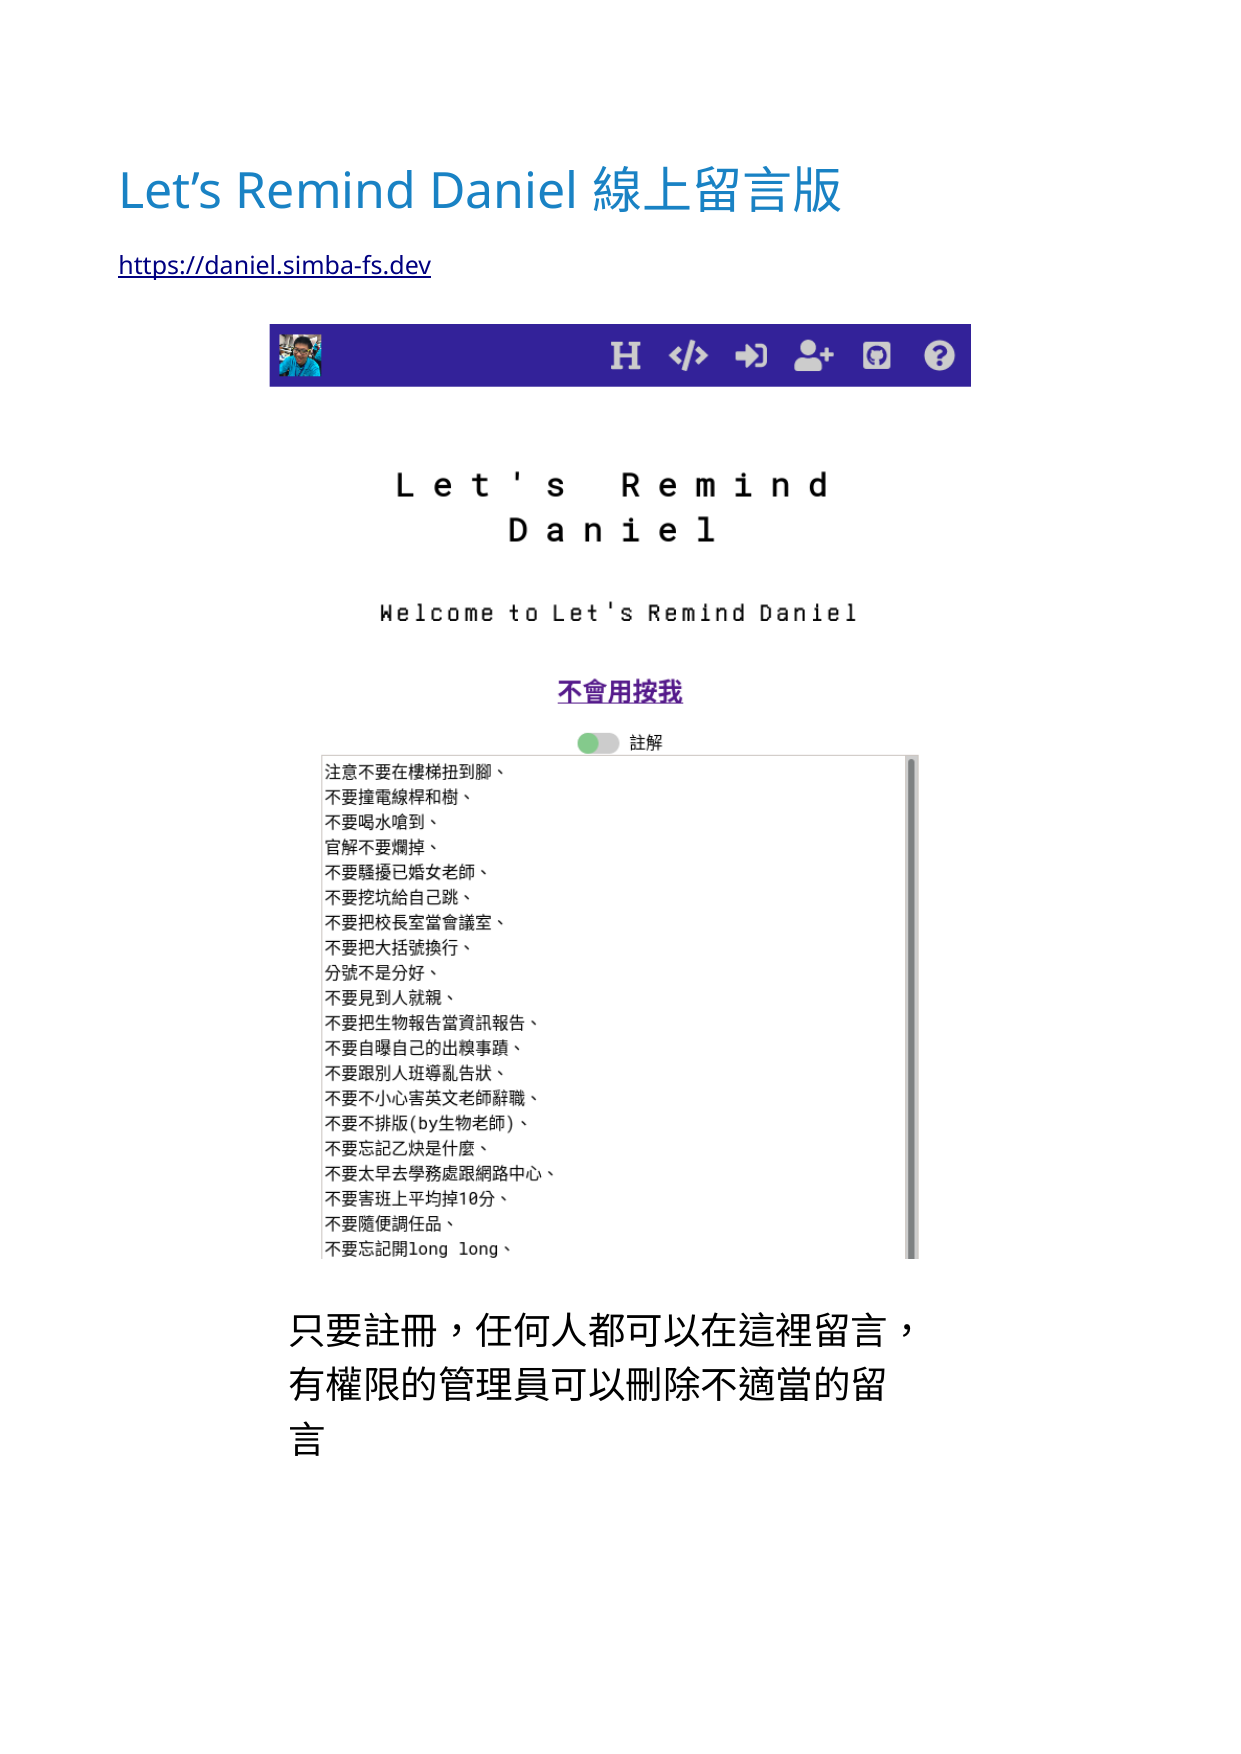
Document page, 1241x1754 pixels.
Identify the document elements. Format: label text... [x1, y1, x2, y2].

text https://daniel.simba-fs.dev [118, 247, 1122, 282]
subtitle Let’s Remind Daniel 線上留言版 [118, 151, 1122, 223]
